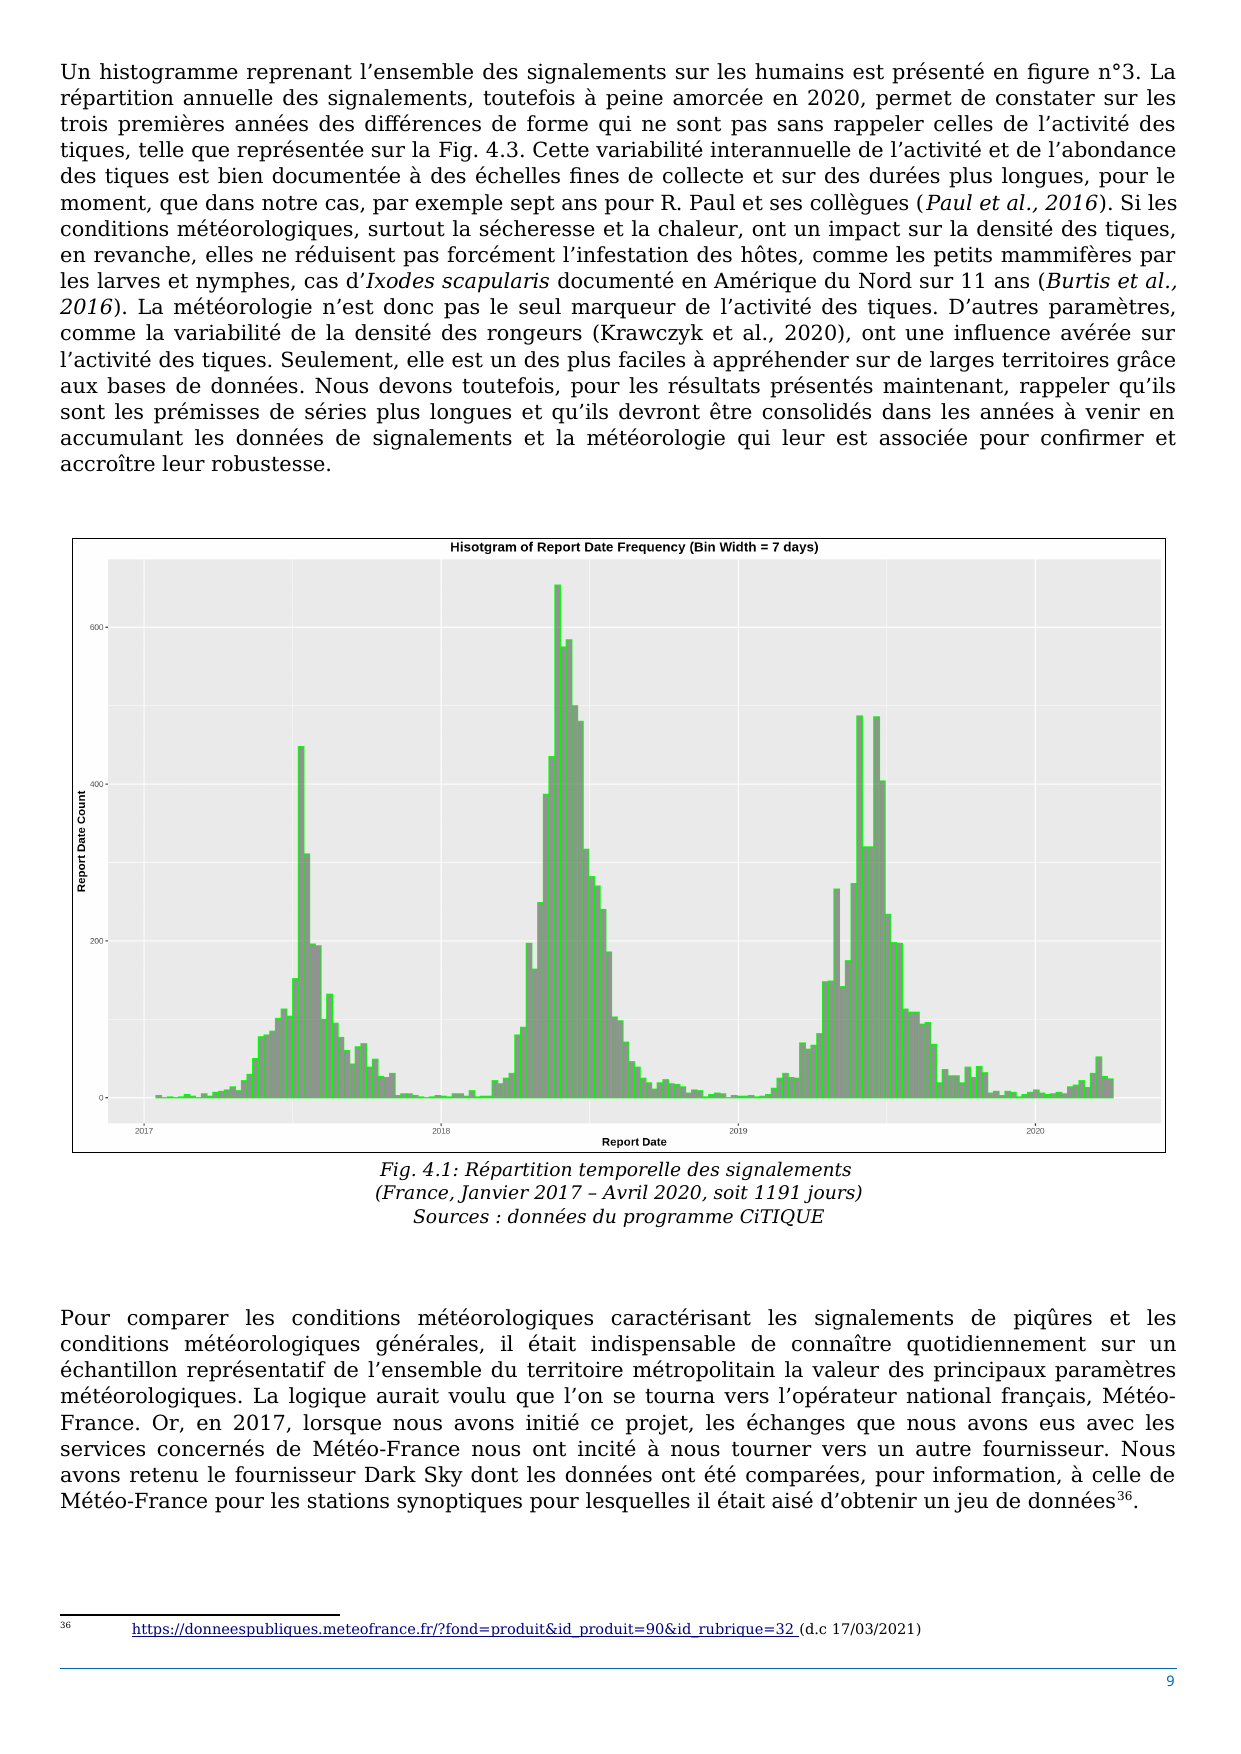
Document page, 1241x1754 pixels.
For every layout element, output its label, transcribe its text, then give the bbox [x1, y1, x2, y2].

text Fig. 4.1: Répartition temporelle des signalements (France, Janvier 2017 – Avril 2020, soit 1191 jours) Sources : données du programme CiTIQUE [72, 1153, 1165, 1227]
text Un histogramme reprenant l’ensemble des signalements sur les humains est présenté en figure n°3. La répartition annuelle des signalements, toutefois à peine amorcée en 2020, permet de constater sur les trois premières années des différences de forme qui ne sont pas sans rappeler celles de l’activité des tiques, telle que représentée sur la Fig. 4.3. Cette variabilité interannuelle de l’activité et de l’abondance des tiques est bien documentée à des échelles fines de collecte et sur des durées plus longues, pour le moment, que dans notre cas, par exemple sept ans pour R. Paul et ses collègues (Paul et al., 2016). Si les conditions météorologiques, surtout la sécheresse et la chaleur, ont un impact sur la densité des tiques, en revanche, elles ne réduisent pas forcément l’infestation des hôtes, comme les petits mammifères par les larves et nymphes, cas d’Ixodes scapularis documenté en Amérique du Nord sur 11 ans (Burtis et al., 2016). La météorologie n’est donc pas le seul marqueur de l’activité des tiques. D’autres paramètres, comme la variabilité de la densité des rongeurs (Krawczyk et al., 2020), ont une influence avérée sur l’activité des tiques. Seulement, elle est un des plus faciles à appréhender sur de larges territoires grâce aux bases de données. Nous devons toutefois, pour les résultats présentés maintenant, rappeler qu’ils sont les prémisses de séries plus longues et qu’ils devront être consolidés dans les années à venir en accumulant les données de signalements et la météorologie qui leur est associée pour confirmer et accroître leur robustesse. [60, 60, 1177, 476]
text https://donneespubliques.meteofrance.fr/?fond=produit&id_produit=90&id_rubrique=32 (d.c 17/03/2021) [60, 1621, 1177, 1638]
picture [73, 539, 1165, 1152]
text Pour comparer les conditions météorologiques caractérisant les signalements de piqûres et les conditions météorologiques générales, il était indispensable de connaître quotidiennement sur un échantillon représentatif de l’ensemble du territoire métropolitain la valeur des principaux paramètres météorologiques. La logique aurait voulu que l’on se tourna vers l’opérateur national français, Météo-France. Or, en 2017, lorsque nous avons initié ce projet, les échanges que nous avons eus avec les services concernés de Météo-France nous ont incité à nous tourner vers un autre fournisseur. Nous avons retenu le fournisseur Dark Sky dont les données ont été comparées, pour information, à celle de Météo-France pour les stations synoptiques pour lesquelles il était aisé d’obtenir un jeu de données. [60, 1306, 1177, 1513]
